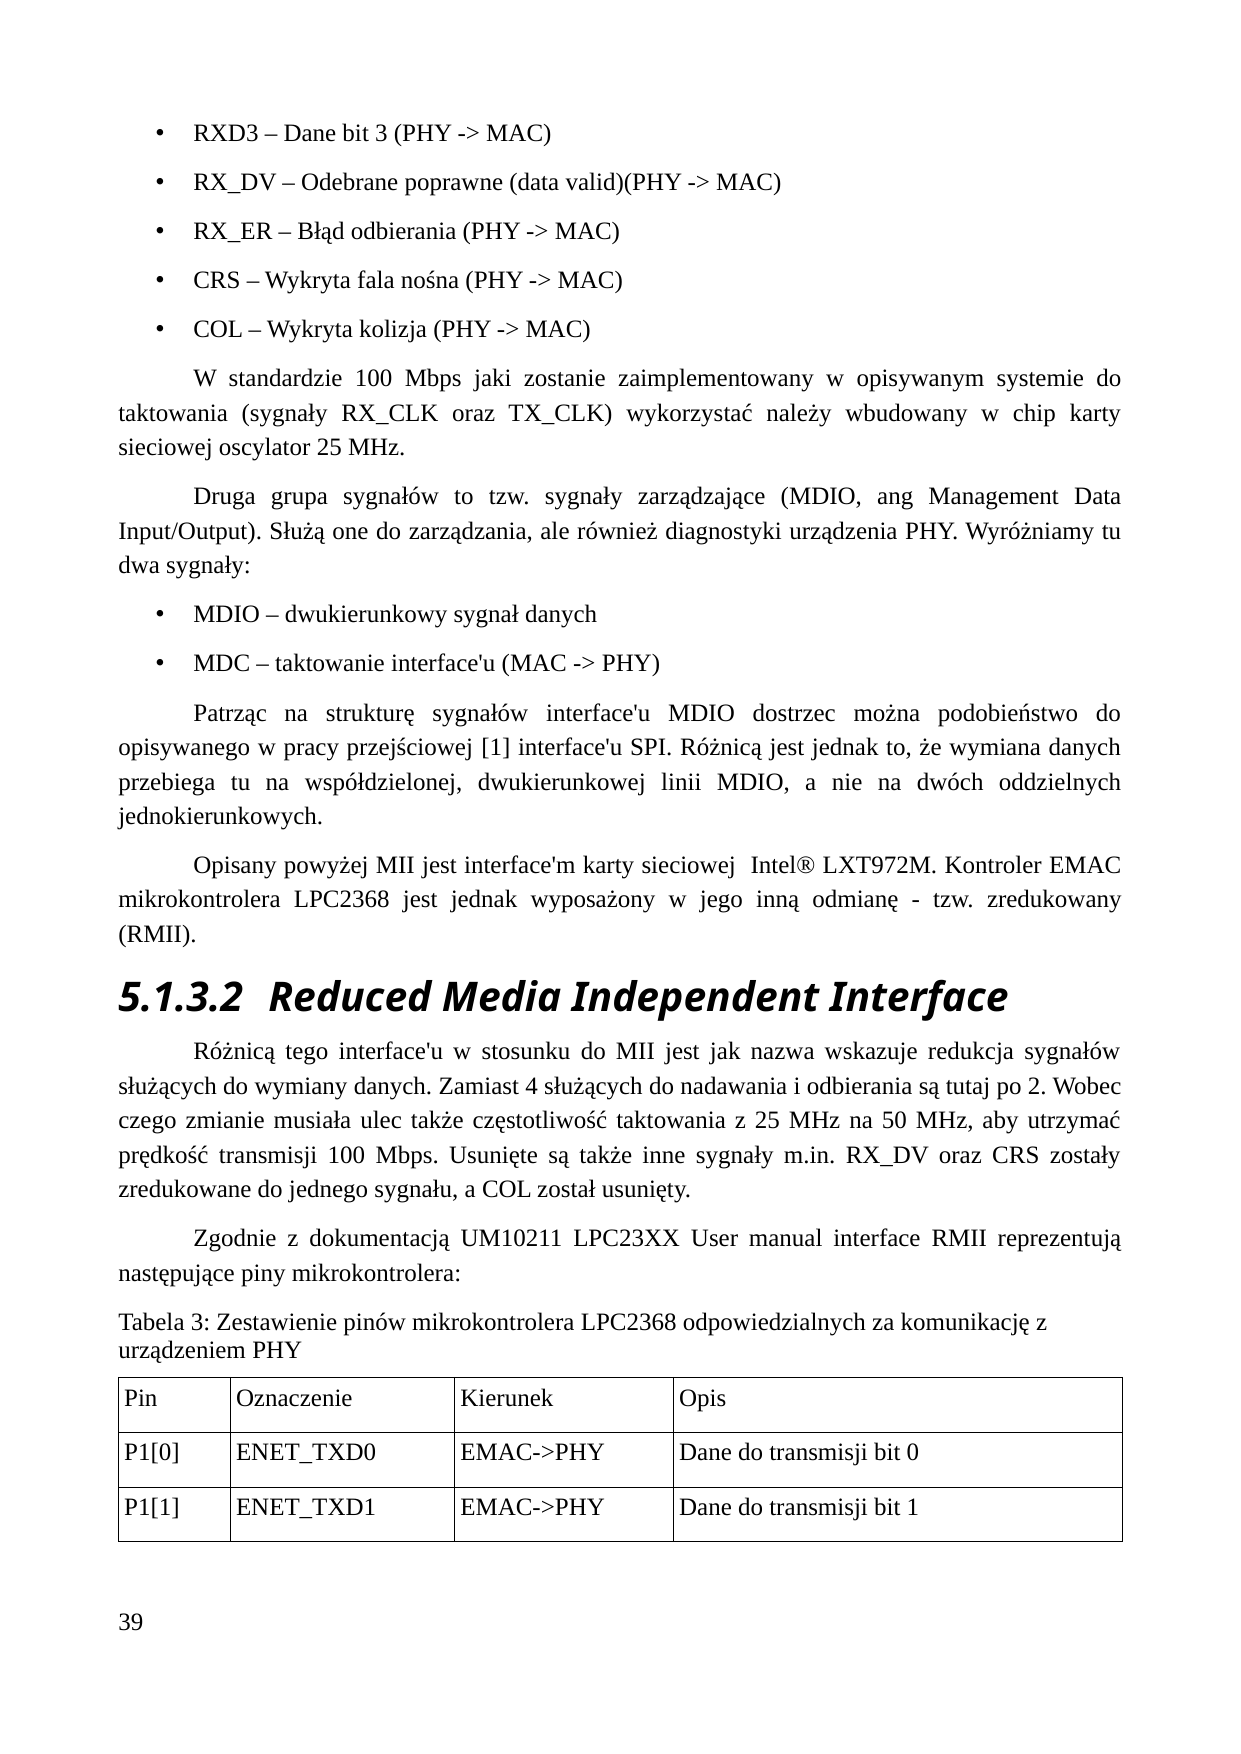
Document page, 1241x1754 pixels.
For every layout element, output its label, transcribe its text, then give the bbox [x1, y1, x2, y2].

list CRS – Wykryta fala nośna (PHY -> MAC) [156, 265, 1122, 294]
table_cell P1[1] [119, 1488, 230, 1541]
table_header Kierunek [455, 1378, 673, 1432]
text Zgodnie z dokumentacją UM10211 LPC23XX User manual interface RMII reprezentują następujące piny mikrokontrolera: [118, 1223, 1122, 1286]
subtitle Reduced Media Independent Interface [118, 968, 1122, 1024]
table_cell EMAC->PHY [455, 1433, 673, 1487]
text Tabela 3: Zestawienie pinów mikrokontrolera LPC2368 odpowiedzialnych za komunikację z urządzeniem PHY [118, 1307, 1122, 1364]
list MDC – taktowanie interface'u (MAC -> PHY) [156, 648, 1122, 677]
table_header Opis [674, 1378, 1122, 1432]
table_cell ENET_TXD0 [231, 1433, 454, 1487]
table_header Pin [119, 1378, 230, 1432]
text Opisany powyżej MII jest interface'm karty sieciowej Intel® LXT972M. Kontroler EMAC mikrokontrolera LPC2368 jest jednak wyposażony w jego inną odmianę - tzw. zredukowany (RMII). [118, 850, 1122, 948]
table_header Oznaczenie [231, 1378, 454, 1432]
list RX_DV – Odebrane poprawne (data valid)(PHY -> MAC) [156, 167, 1122, 196]
table_cell ENET_TXD1 [231, 1488, 454, 1541]
list COL – Wykryta kolizja (PHY -> MAC) [156, 314, 1122, 343]
list MDIO – dwukierunkowy sygnał danych [156, 599, 1122, 628]
text Patrząc na strukturę sygnałów interface'u MDIO dostrzec można podobieństwo do opisywanego w pracy przejściowej [1] interface'u SPI. Różnicą jest jednak to, że wymiana danych przebiega tu na współdzielonej, dwukierunkowej linii MDIO, a nie na dwóch oddzielnych jednokierunkowych. [118, 698, 1122, 830]
list RX_ER – Błąd odbierania (PHY -> MAC) [156, 216, 1122, 245]
table_cell EMAC->PHY [455, 1488, 673, 1541]
text W standardzie 100 Mbps jaki zostanie zaimplementowany w opisywanym systemie do taktowania (sygnały RX_CLK oraz TX_CLK) wykorzystać należy wbudowany w chip karty sieciowej oscylator 25 MHz. [118, 363, 1122, 461]
text Druga grupa sygnałów to tzw. sygnały zarządzające (MDIO, ang Management Data Input/Output). Służą one do zarządzania, ale również diagnostyki urządzenia PHY. Wyróżniamy tu dwa sygnały: [118, 481, 1122, 579]
list RXD3 – Dane bit 3 (PHY -> MAC) [156, 118, 1122, 147]
table_cell P1[0] [119, 1433, 230, 1487]
text Różnicą tego interface'u w stosunku do MII jest jak nazwa wskazuje redukcja sygnałów służących do wymiany danych. Zamiast 4 służących do nadawania i odbierania są tutaj po 2. Wobec czego zmianie musiała ulec także częstotliwość taktowania z 25 MHz na 50 MHz, aby utrzymać prędkość transmisji 100 Mbps. Usunięte są także inne sygnały m.in. RX_DV oraz CRS zostały zredukowane do jednego sygnału, a COL został usunięty. [118, 1036, 1122, 1203]
table_cell Dane do transmisji bit 1 [674, 1488, 1122, 1541]
table_cell Dane do transmisji bit 0 [674, 1433, 1122, 1487]
